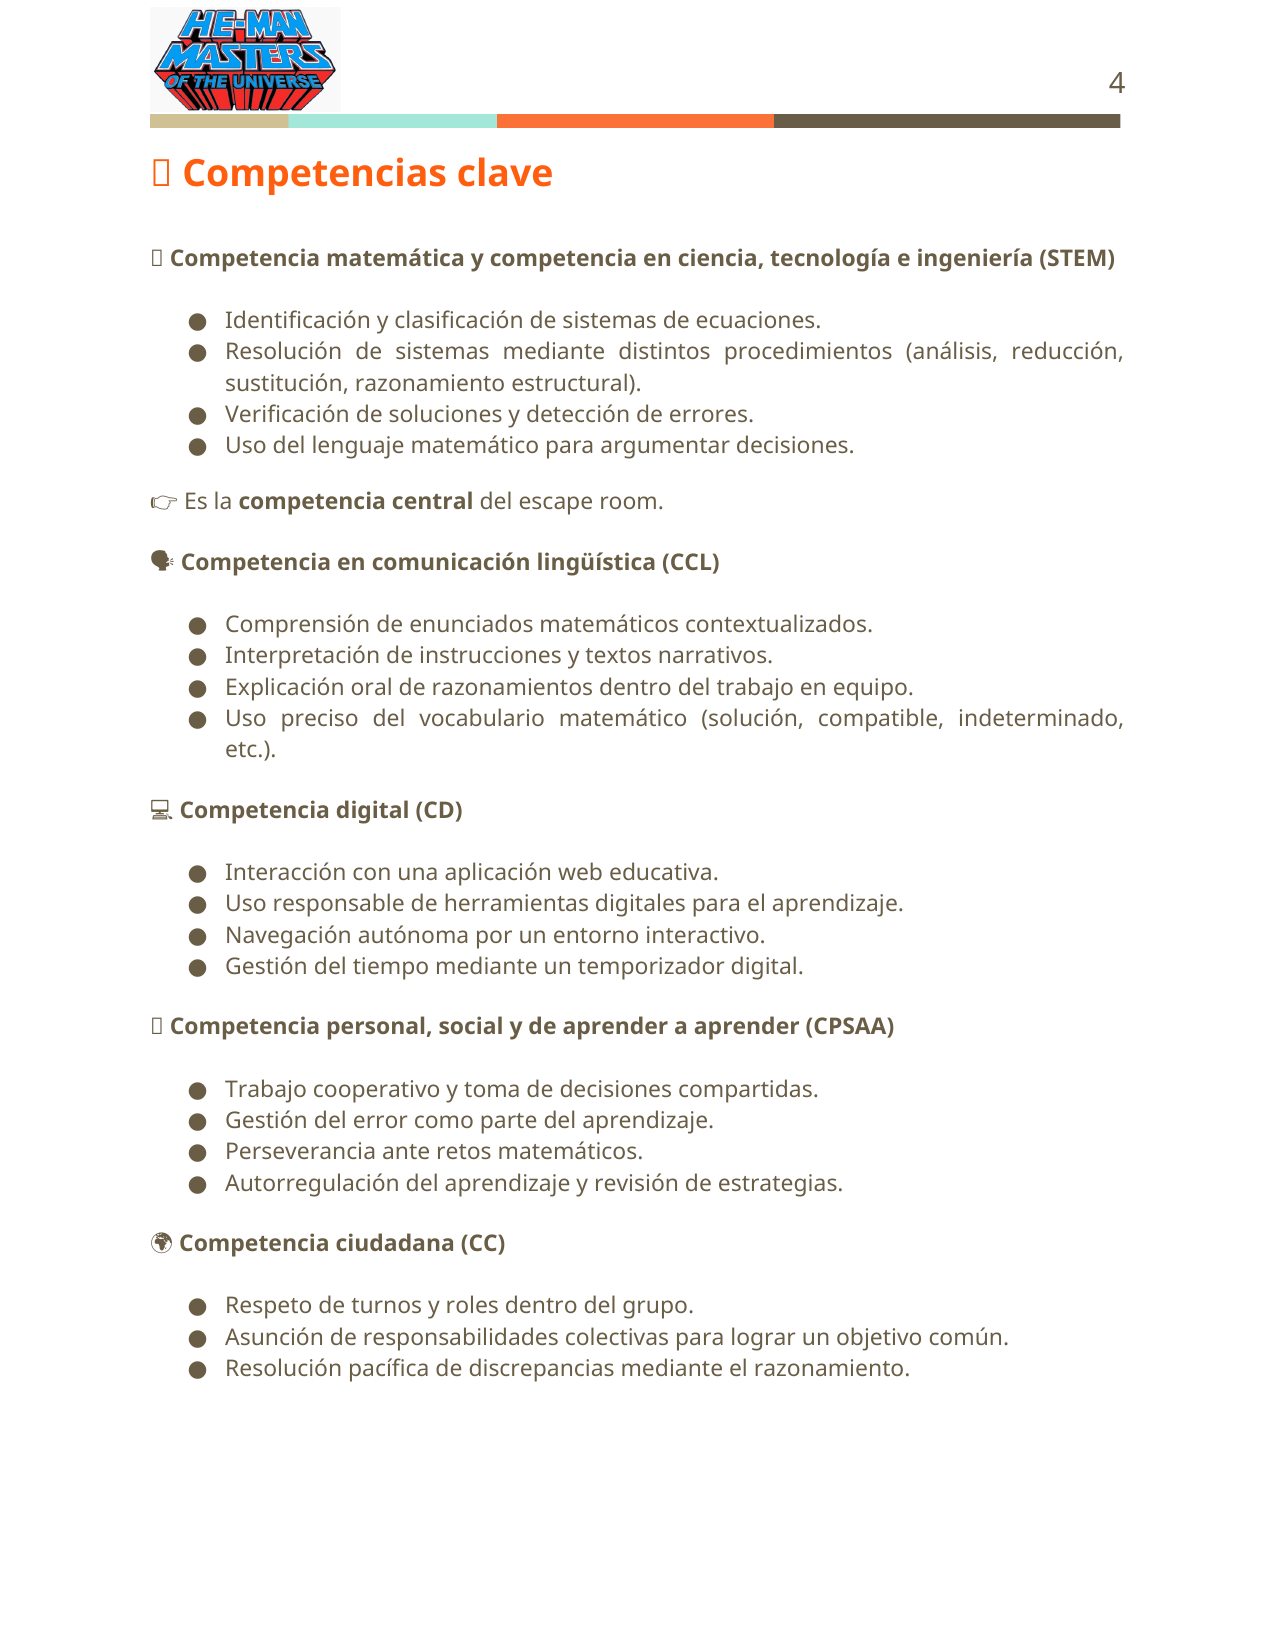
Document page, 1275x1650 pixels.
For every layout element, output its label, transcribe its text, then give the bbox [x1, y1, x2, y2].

list Comprensión de enunciados matemáticos contextualizados. [187, 608, 1125, 639]
text 🔢 Competencia matemática y competencia en ciencia, tecnología e ingeniería (STEM) [150, 241, 1125, 273]
text 🤝 Competencia personal, social y de aprender a aprender (CPSAA) [150, 1010, 1125, 1041]
picture [150, 7, 341, 112]
list Gestión del tiempo mediante un temporizador digital. [187, 950, 1125, 981]
list Resolución de sistemas mediante distintos procedimientos (análisis, reducción, sustitución, razonamiento estructural). [187, 335, 1125, 398]
list Navegación autónoma por un entorno interactivo. [187, 918, 1125, 950]
picture [150, 114, 1121, 128]
list Respeto de turnos y roles dentro del grupo. [187, 1289, 1125, 1321]
list Interpretación de instrucciones y textos narrativos. [187, 639, 1125, 671]
text 👉 Es la competencia central del escape room. [150, 485, 1125, 516]
text 💻 Competencia digital (CD) [150, 793, 1125, 825]
list Resolución pacífica de discrepancias mediante el razonamiento. [187, 1352, 1125, 1383]
text 🌍 Competencia ciudadana (CC) [150, 1227, 1125, 1258]
list Interacción con una aplicación web educativa. [187, 856, 1125, 887]
list Gestión del error como parte del aprendizaje. [187, 1104, 1125, 1135]
list Identificación y clasificación de sistemas de ecuaciones. [187, 304, 1125, 335]
list Verificación de soluciones y detección de errores. [187, 398, 1125, 429]
list Asunción de responsabilidades colectivas para lograr un objetivo común. [187, 1321, 1125, 1352]
text 🗣️ Competencia en comunicación lingüística (CCL) [150, 546, 1125, 577]
list Trabajo cooperativo y toma de decisiones compartidas. [187, 1073, 1125, 1104]
list Explicación oral de razonamientos dentro del trabajo en equipo. [187, 671, 1125, 702]
list Uso responsable de herramientas digitales para el aprendizaje. [187, 887, 1125, 918]
subtitle 🔑 Competencias clave [150, 146, 1125, 197]
list Uso preciso del vocabulario matemático (solución, compatible, indeterminado, etc.). [187, 702, 1125, 764]
list Autorregulación del aprendizaje y revisión de estrategias. [187, 1166, 1125, 1198]
list Perseverancia ante retos matemáticos. [187, 1135, 1125, 1166]
list Uso del lenguaje matemático para argumentar decisiones. [187, 429, 1125, 460]
